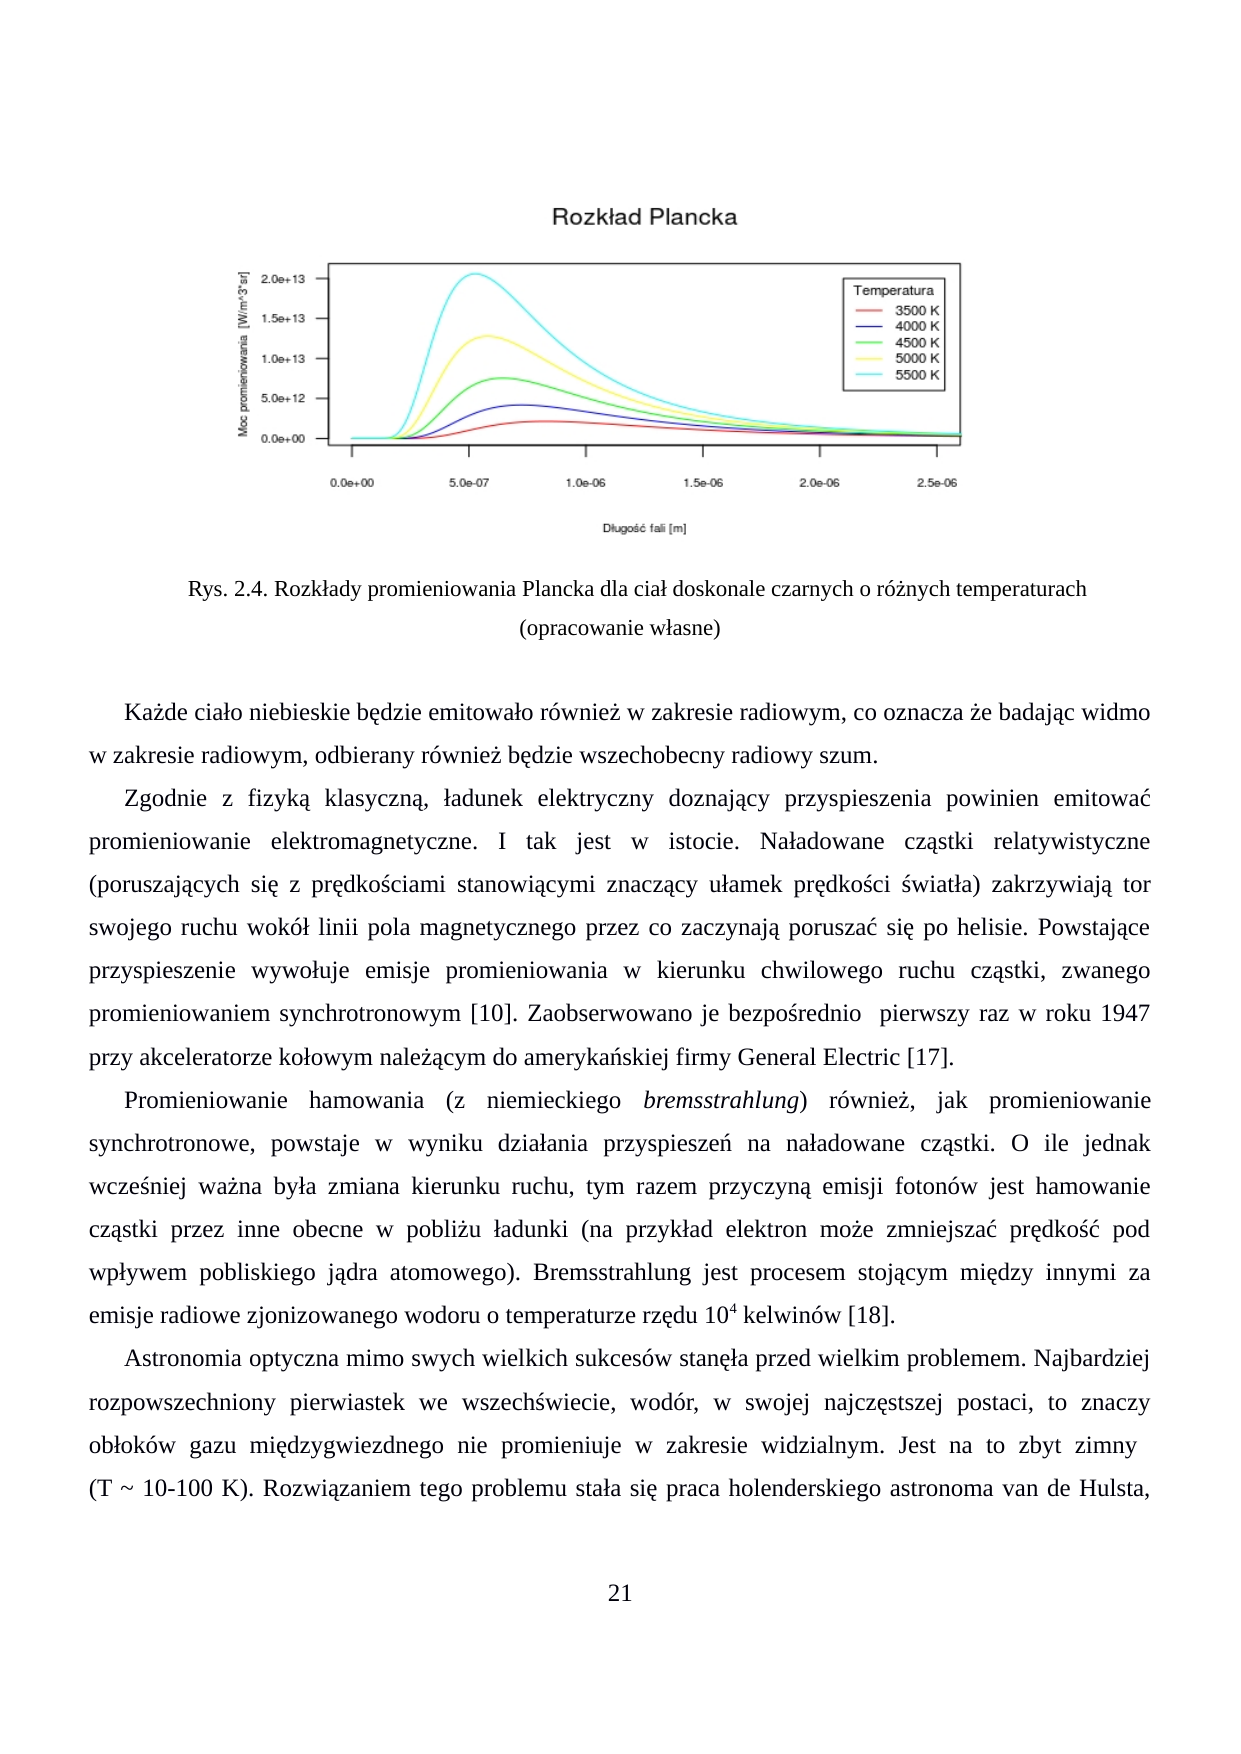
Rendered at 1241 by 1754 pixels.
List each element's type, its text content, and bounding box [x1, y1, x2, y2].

text Zgodnie z fizyką klasyczną, ładunek elektryczny doznający przyspieszenia powinien emitować promieniowanie elektromagnetyczne. I tak jest w istocie. Naładowane cząstki relatywistyczne (poruszających się z prędkościami stanowiącymi znaczący ułamek prędkości światła) zakrzywiają tor swojego ruchu wokół linii pola magnetycznego przez co zaczynają poruszać się po helisie. Powstające przyspieszenie wywołuje emisje promieniowania w kierunku chwilowego ruchu cząstki, zwanego promieniowaniem synchrotronowym [10]. Zaobserwowano je bezpośrednio pierwszy raz w roku 1947 przy akceleratorze kołowym należącym do amerykańskiej firmy General Electric [17]. [88, 783, 1152, 1070]
text Astronomia optyczna mimo swych wielkich sukcesów stanęła przed wielkim problemem. Najbardziej rozpowszechniony pierwiastek we wszechświecie, wodór, w swojej najczęstszej postaci, to znaczy obłoków gazu międzygwiezdnego nie promieniuje w zakresie widzialnym. Jest na to zbyt zimny (T ~ 10-100 K). Rozwiązaniem tego problemu stała się praca holenderskiego astronoma van de Hulsta, [88, 1343, 1152, 1502]
picture [228, 170, 1012, 562]
text Promieniowanie hamowania (z niemieckiego bremsstrahlung) również, jak promieniowanie synchrotronowe, powstaje w wyniku działania przyspieszeń na naładowane cząstki. O ile jednak wcześniej ważna była zmiana kierunku ruchu, tym razem przyczyną emisji fotonów jest hamowanie cząstki przez inne obecne w pobliżu ładunki (na przykład elektron może zmniejszać prędkość pod wpływem pobliskiego jądra atomowego). Bremsstrahlung jest procesem stojącym między innymi za emisje radiowe zjonizowanego wodoru o temperaturze rzędu 104 kelwinów [18]. [88, 1085, 1152, 1329]
text Każde ciało niebieskie będzie emitowało również w zakresie radiowym, co oznacza że badając widmo w zakresie radiowym, odbierany również będzie wszechobecny radiowy szum. [88, 697, 1152, 768]
text Rys. 2.4. Rozkłady promieniowania Plancka dla ciał doskonale czarnych o różnych temperaturach (opracowanie własne) [88, 176, 1152, 640]
